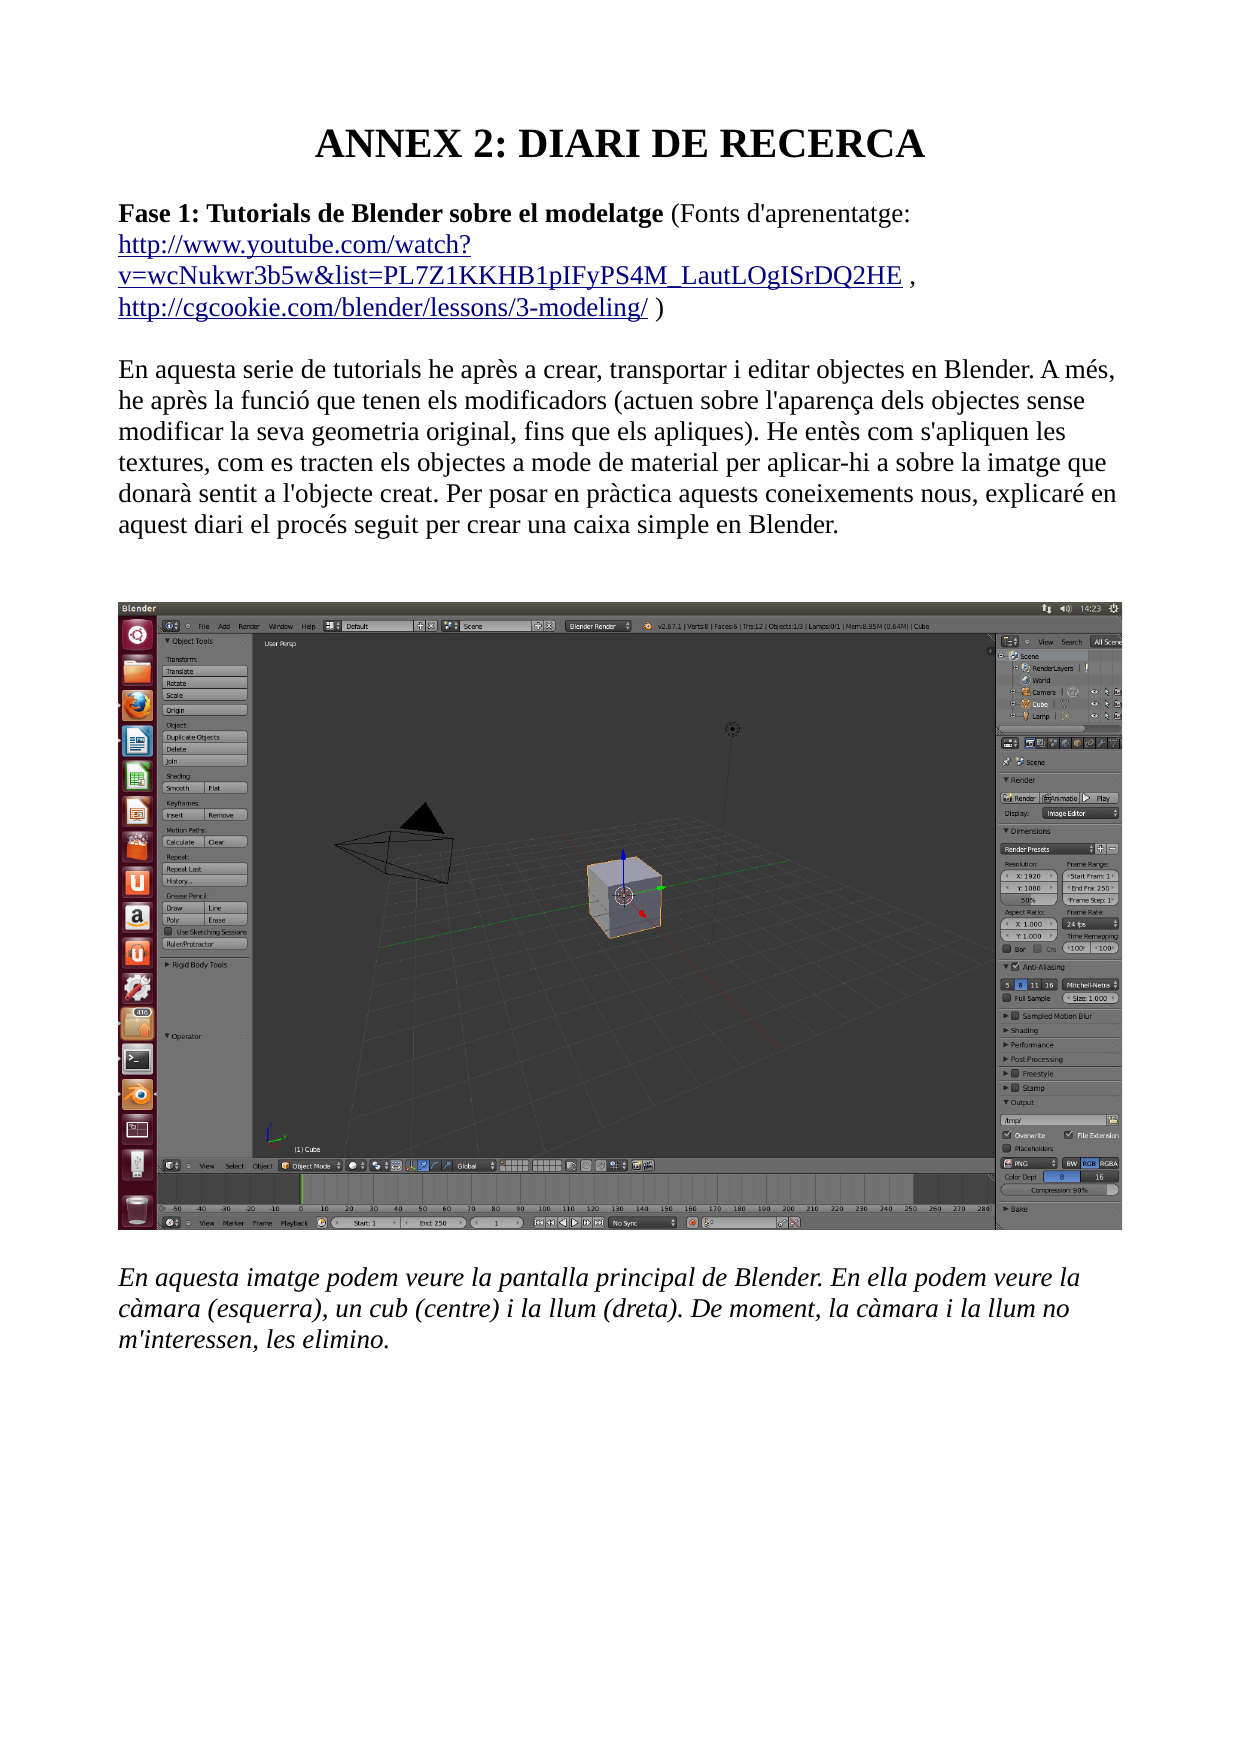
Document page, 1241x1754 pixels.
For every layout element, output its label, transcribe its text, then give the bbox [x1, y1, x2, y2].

text En aquesta serie de tutorials he après a crear, transportar i editar objectes en Blender. A més, he après la funció que tenen els modificadors (actuen sobre l'aparença dels objectes sense modificar la seva geometria original, fins que els apliques). He entès com s'apliquen les textures, com es tracten els objectes a mode de material per aplicar-hi a sobre la imatge que donarà sentit a l'objecte creat. Per posar en pràctica aquests coneixements nous, explicaré en aquest diari el procés seguit per crear una caixa simple en Blender. [118, 322, 1122, 540]
text En aquesta imatge podem veure la pantalla principal de Blender. En ella podem veure la càmara (esquerra), un cub (centre) i la llum (dreta). De moment, la càmara i la llum no m'interessen, les elimino. [118, 1261, 1122, 1354]
text ANNEX 2: DIARI DE RECERCA [118, 118, 1122, 166]
picture [118, 602, 1123, 1230]
text Fase 1: Tutorials de Blender sobre el modelatge (Fonts d'aprenentatge: http://www.youtube.com/watch?v=wcNukwr3b5w&list=PL7Z1KKHB1pIFyPS4M_LautLOgISrDQ2HE , http://cgcookie.com/blender/lessons/3-modeling/ ) [118, 197, 1122, 322]
